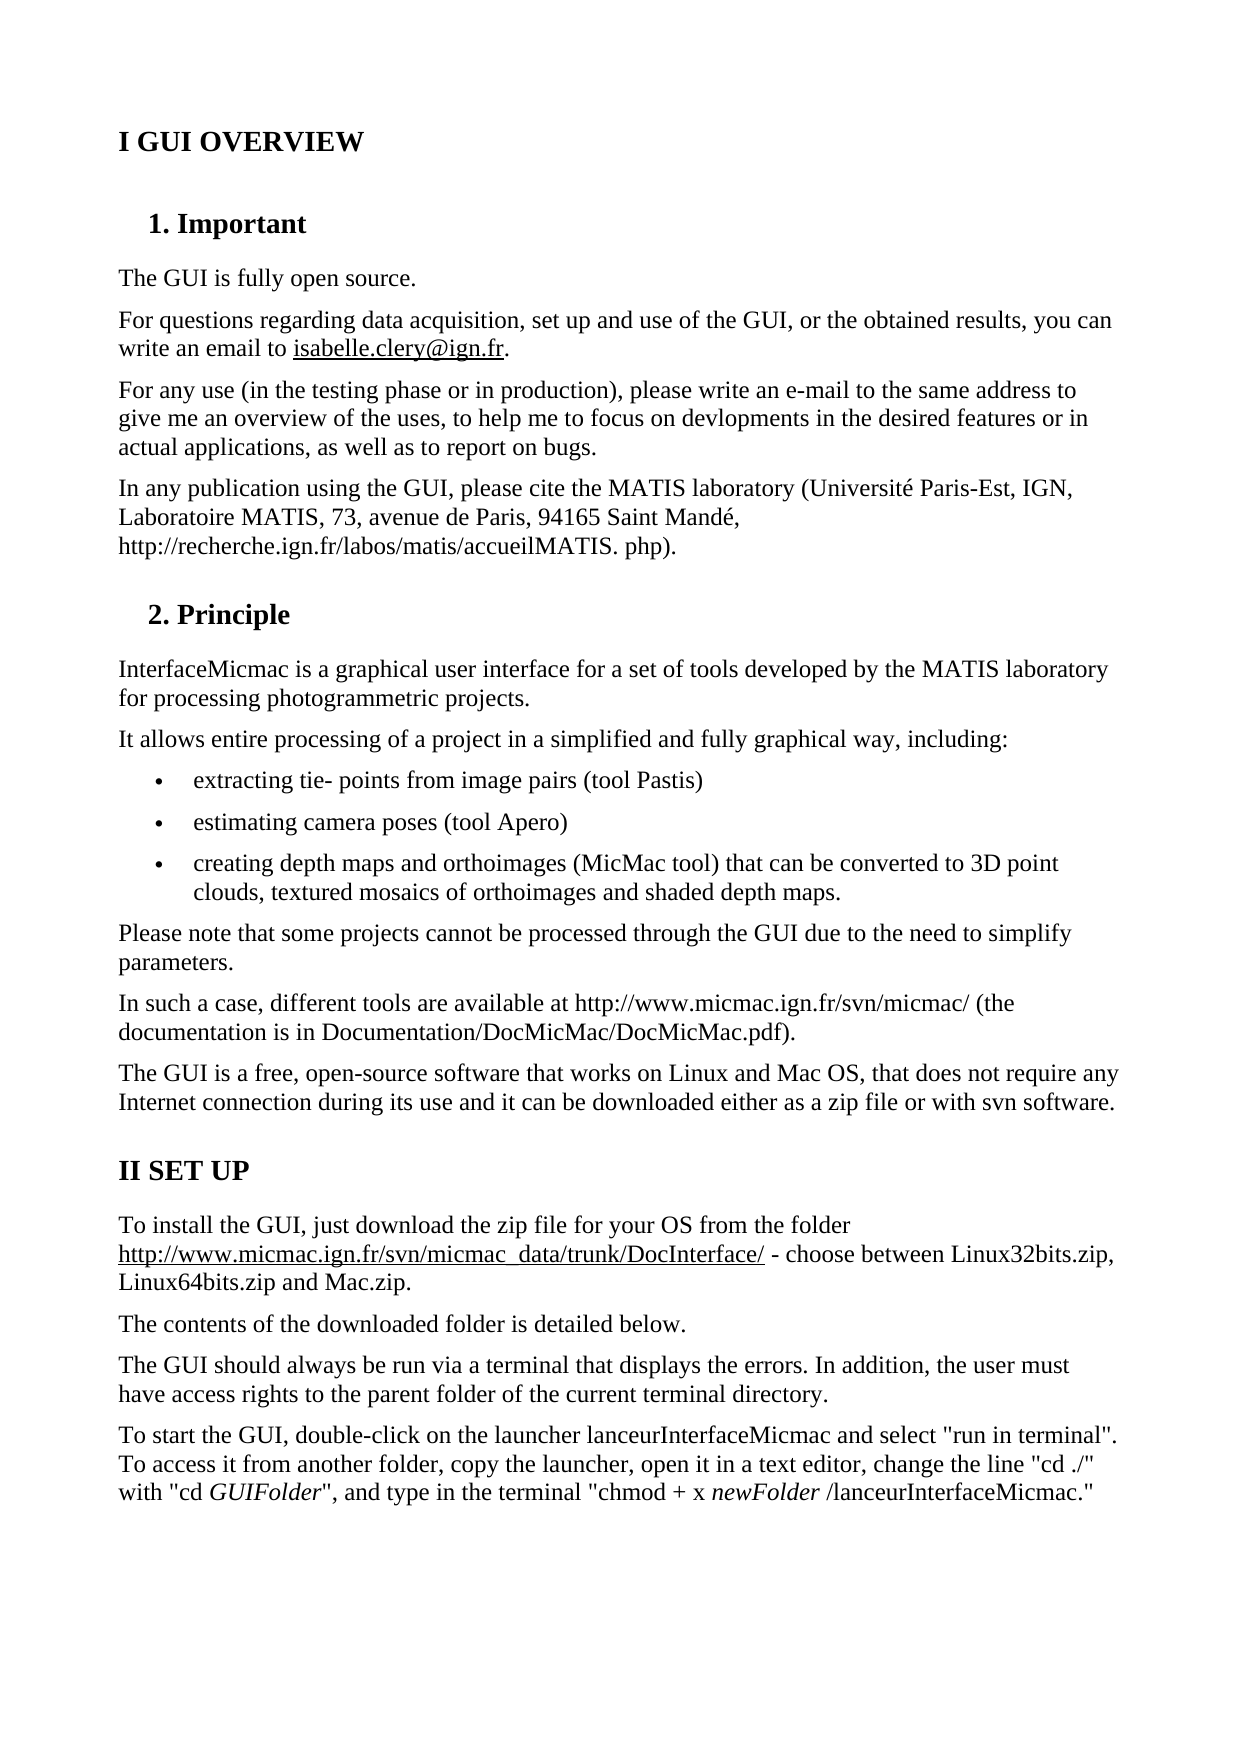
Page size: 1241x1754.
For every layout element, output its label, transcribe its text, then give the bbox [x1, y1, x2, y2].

subtitle 1. Important [118, 206, 1122, 240]
text To start the GUI, double-click on the launcher lanceurInterfaceMicmac and select "run in terminal". To access it from another folder, copy the launcher, open it in a text editor, change the line "cd ./" with "cd GUIFolder", and type in the terminal "chmod + x newFolder /lanceurInterfaceMicmac." [118, 1420, 1122, 1506]
list creating depth maps and orthoimages (MicMac tool) that can be converted to 3D point clouds, textured mosaics of orthoimages and shaded depth maps. [156, 848, 1122, 906]
text The GUI is a free, open-source software that works on Linux and Mac OS, that does not require any Internet connection during its use and it can be downloaded either as a zip file or with svn software. [118, 1058, 1122, 1116]
text Please note that some projects cannot be processed through the GUI due to the need to simplify parameters. [118, 918, 1122, 976]
text The GUI should always be run via a terminal that displays the errors. In addition, the user must have access rights to the parent folder of the current terminal directory. [118, 1350, 1122, 1407]
list estimating camera poses (tool Apero) [156, 807, 1122, 836]
list extracting tie- points from image pairs (tool Pastis) [156, 766, 1122, 794]
subtitle 2. Principle [118, 597, 1122, 631]
subtitle II SET UP [116, 1153, 1122, 1186]
text In such a case, different tools are available at http://www.micmac.ign.fr/svn/micmac/ (the documentation is in Documentation/DocMicMac/DocMicMac.pdf). [118, 988, 1122, 1046]
text To install the GUI, just download the zip file for your OS from the folder http://www.micmac.ign.fr/svn/micmac_data/trunk/DocInterface/ - choose between Linux32bits.zip, Linux64bits.zip and Mac.zip. [118, 1210, 1122, 1296]
text The GUI is fully open source. [118, 263, 1122, 292]
text The contents of the downloaded folder is detailed below. [118, 1309, 1122, 1337]
text For any use (in the testing phase or in production), please write an e-mail to the same address to give me an overview of the uses, to help me to focus on devlopments in the desired features or in actual applications, as well as to report on bugs. [118, 375, 1122, 461]
text In any publication using the GUI, please cite the MATIS laboratory (Université Paris-Est, IGN, Laboratoire MATIS, 73, avenue de Paris, 94165 Saint Mandé, http://recherche.ign.fr/labos/matis/accueilMATIS. php). [118, 473, 1122, 560]
text InterfaceMicmac is a graphical user interface for a set of tools developed by the MATIS laboratory for processing photogrammetric projects. [118, 654, 1122, 712]
subtitle I GUI OVERVIEW [116, 124, 1122, 158]
text It allows entire processing of a project in a simplified and fully graphical way, including: [118, 724, 1122, 753]
text For questions regarding data acquisition, set up and use of the GUI, or the obtained results, you can write an email to isabelle.clery@ign.fr. [118, 305, 1122, 362]
